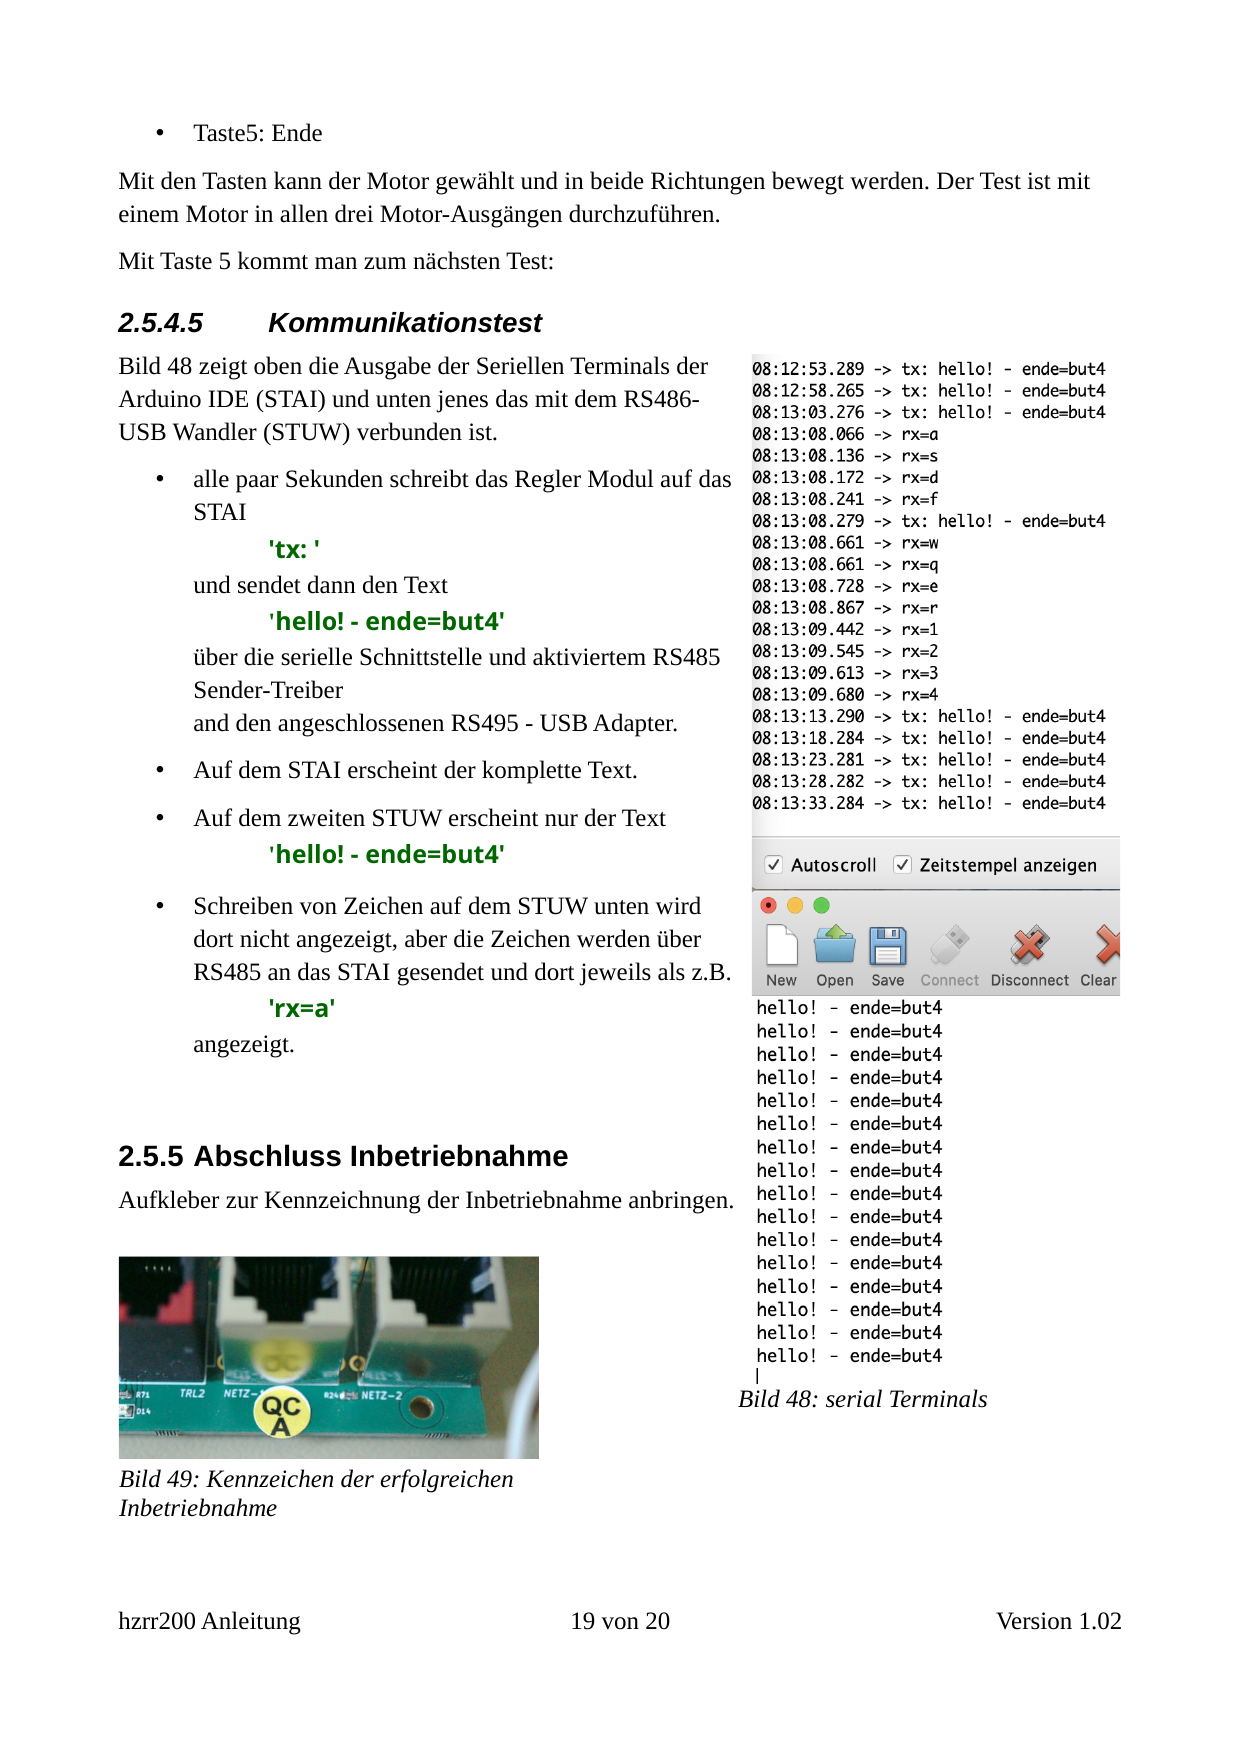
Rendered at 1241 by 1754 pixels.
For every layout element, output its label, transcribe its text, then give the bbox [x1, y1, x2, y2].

text [119, 1244, 539, 1256]
subtitle [738, 1412, 1120, 1504]
list Taste5: Ende [156, 118, 1122, 147]
text Bild 48: serial Terminals [738, 344, 1120, 1412]
picture [751, 354, 1121, 1384]
list Schreiben von Zeichen auf dem STUW unten wird dort nicht angezeigt, aber die Zeichen werden über RS485 an das STAI gesendet und dort jeweils als z.B. 'rx=a' angezeigt. [156, 891, 738, 1058]
list Auf dem STAI erscheint der komplette Text. [156, 756, 738, 784]
text Mit den Tasten kann der Motor gewählt und in beide Richtungen bewegt werden. Der Test ist mit einem Motor in allen drei Motor-Ausgängen durchzuführen. [118, 166, 1122, 227]
list Auf dem zweiten STUW erscheint nur der Text 'hello! - ende=but4' [156, 803, 738, 871]
subtitle Abschluss Inbetriebnahme [118, 1139, 738, 1172]
text Mit Taste 5 kommt man zum nächsten Test: [118, 246, 1122, 275]
text Bild 48 zeigt oben die Ausgabe der Seriellen Terminals der Arduino IDE (STAI) und unten jenes das mit dem RS486-USB Wandler (STUW) verbunden ist. [118, 351, 738, 446]
picture [118, 1256, 539, 1459]
list alle paar Sekunden schreibt das Regler Modul auf das STAI 'tx: ' und sendet dann den Text 'hello! - ende=but4' über die serielle Schnittstelle und aktiviertem RS485 Sender-Treiber and den angeschlossenen RS495 - USB Adapter. [156, 464, 738, 737]
text Aufkleber zur Kennzeichnung der Inbetriebnahme anbringen. [118, 1185, 738, 1214]
text Bild 49: Kennzeichen der erfolgreichen Inbetriebnahme [119, 1459, 539, 1522]
subtitle Kommunikationstest [118, 306, 1122, 344]
